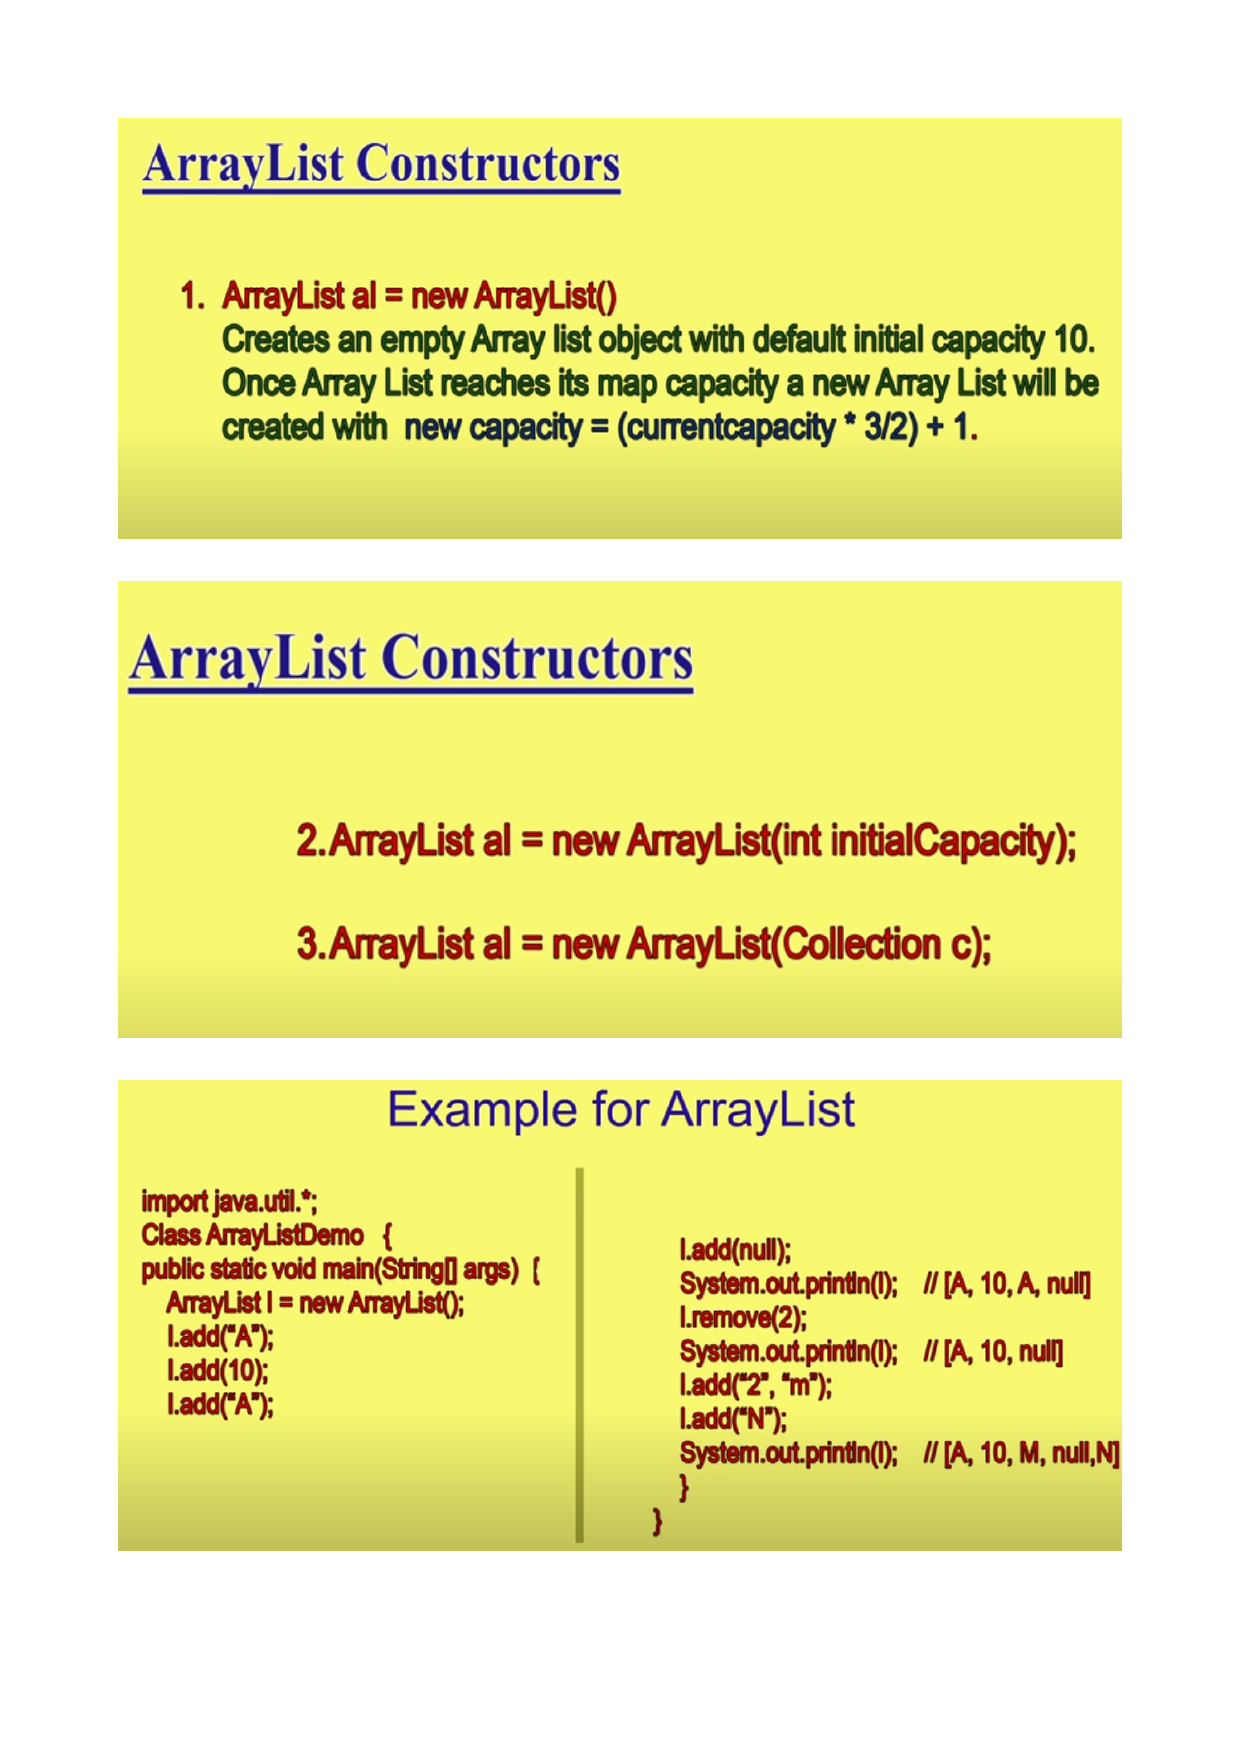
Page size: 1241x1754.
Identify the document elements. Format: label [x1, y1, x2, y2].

picture [118, 118, 1123, 539]
picture [118, 1080, 1123, 1551]
picture [118, 581, 1123, 1038]
